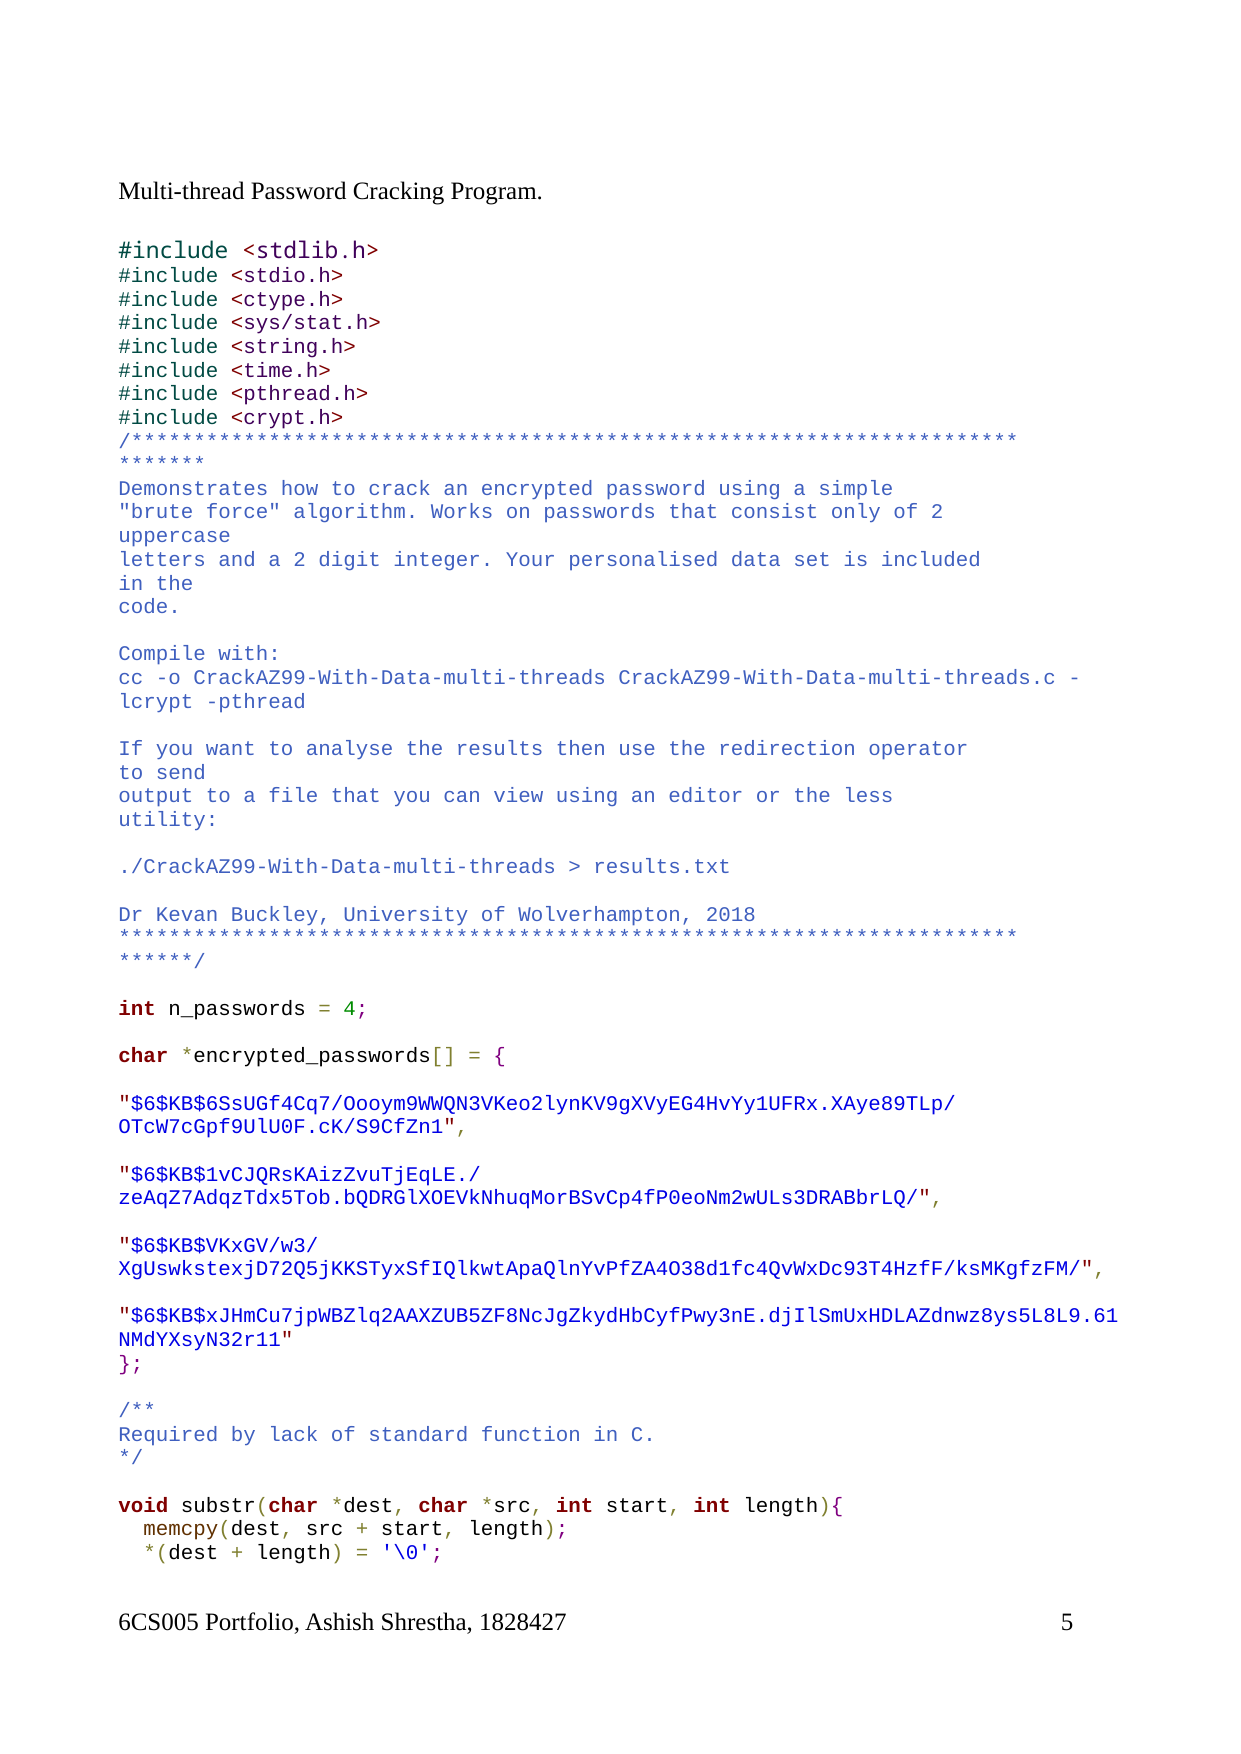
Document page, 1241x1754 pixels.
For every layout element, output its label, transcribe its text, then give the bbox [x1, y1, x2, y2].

text "$6$KB$6SsUGf4Cq7/Oooym9WWQN3VKeo2lynKV9gXVyEG4HvYy1UFRx.XAye89TLp/OTcW7cGpf9UlU0F.cK/S9CfZn1", [118, 1093, 1122, 1140]
text "$6$KB$1vCJQRsKAizZvuTjEqLE./zeAqZ7AdqzTdx5Tob.bQDRGlXOEVkNhuqMorBSvCp4fP0eoNm2wULs3DRABbrLQ/", [118, 1164, 1122, 1211]
text #include <crypt.h> [118, 407, 1122, 431]
text char *encrypted_passwords[] = { [118, 1045, 1122, 1069]
text ******* [118, 454, 1122, 478]
text If you want to analyse the results then use the redirection operator [118, 738, 1122, 762]
text int n_passwords = 4; [118, 998, 1122, 1022]
text cc -o CrackAZ99-With-Data-multi-threads CrackAZ99-With-Data-multi-threads.c -lcrypt -pthread [118, 667, 1122, 714]
text in the [118, 572, 1122, 596]
text ./CrackAZ99-With-Data-multi-threads > results.txt [118, 856, 1122, 880]
text #include <ctype.h> [118, 289, 1122, 312]
text output to a file that you can view using an editor or the less [118, 785, 1122, 809]
text "$6$KB$VKxGV/w3/XgUswkstexjD72Q5jKKSTyxSfIQlkwtApaQlnYvPfZA4O38d1fc4QvWxDc93T4HzfF/ksMKgfzFM/", [118, 1234, 1122, 1282]
text Required by lack of standard function in C. [118, 1424, 1122, 1447]
text code. [118, 596, 1122, 620]
text uppercase [118, 525, 1122, 549]
text *(dest + length) = '\0'; [118, 1542, 1122, 1566]
text */ [118, 1447, 1122, 1471]
text /** [118, 1400, 1122, 1424]
text #include <sys/stat.h> [118, 312, 1122, 336]
text }; [118, 1353, 1122, 1376]
text Compile with: [118, 643, 1122, 667]
text #include <time.h> [118, 360, 1122, 383]
text ************************************************************************ [118, 927, 1122, 951]
text utility: [118, 809, 1122, 833]
text #include <stdio.h> [118, 265, 1122, 289]
text to send [118, 762, 1122, 785]
text #include <stdlib.h> [118, 234, 1122, 265]
text "brute force" algorithm. Works on passwords that consist only of 2 [118, 502, 1122, 525]
text /*********************************************************************** [118, 431, 1122, 454]
text #include <string.h> [118, 336, 1122, 360]
text ******/ [118, 951, 1122, 974]
text void substr(char *dest, char *src, int start, int length){ [118, 1495, 1122, 1518]
text #include <pthread.h> [118, 383, 1122, 407]
text letters and a 2 digit integer. Your personalised data set is included [118, 549, 1122, 572]
text memcpy(dest, src + start, length); [118, 1518, 1122, 1542]
text Dr Kevan Buckley, University of Wolverhampton, 2018 [118, 903, 1122, 927]
text Demonstrates how to crack an encrypted password using a simple [118, 478, 1122, 502]
text Multi-thread Password Cracking Program. [118, 176, 1122, 205]
text "$6$KB$xJHmCu7jpWBZlq2AAXZUB5ZF8NcJgZkydHbCyfPwy3nE.djIlSmUxHDLAZdnwz8ys5L8L9.61NMdYXsyN32r11" [118, 1306, 1122, 1353]
